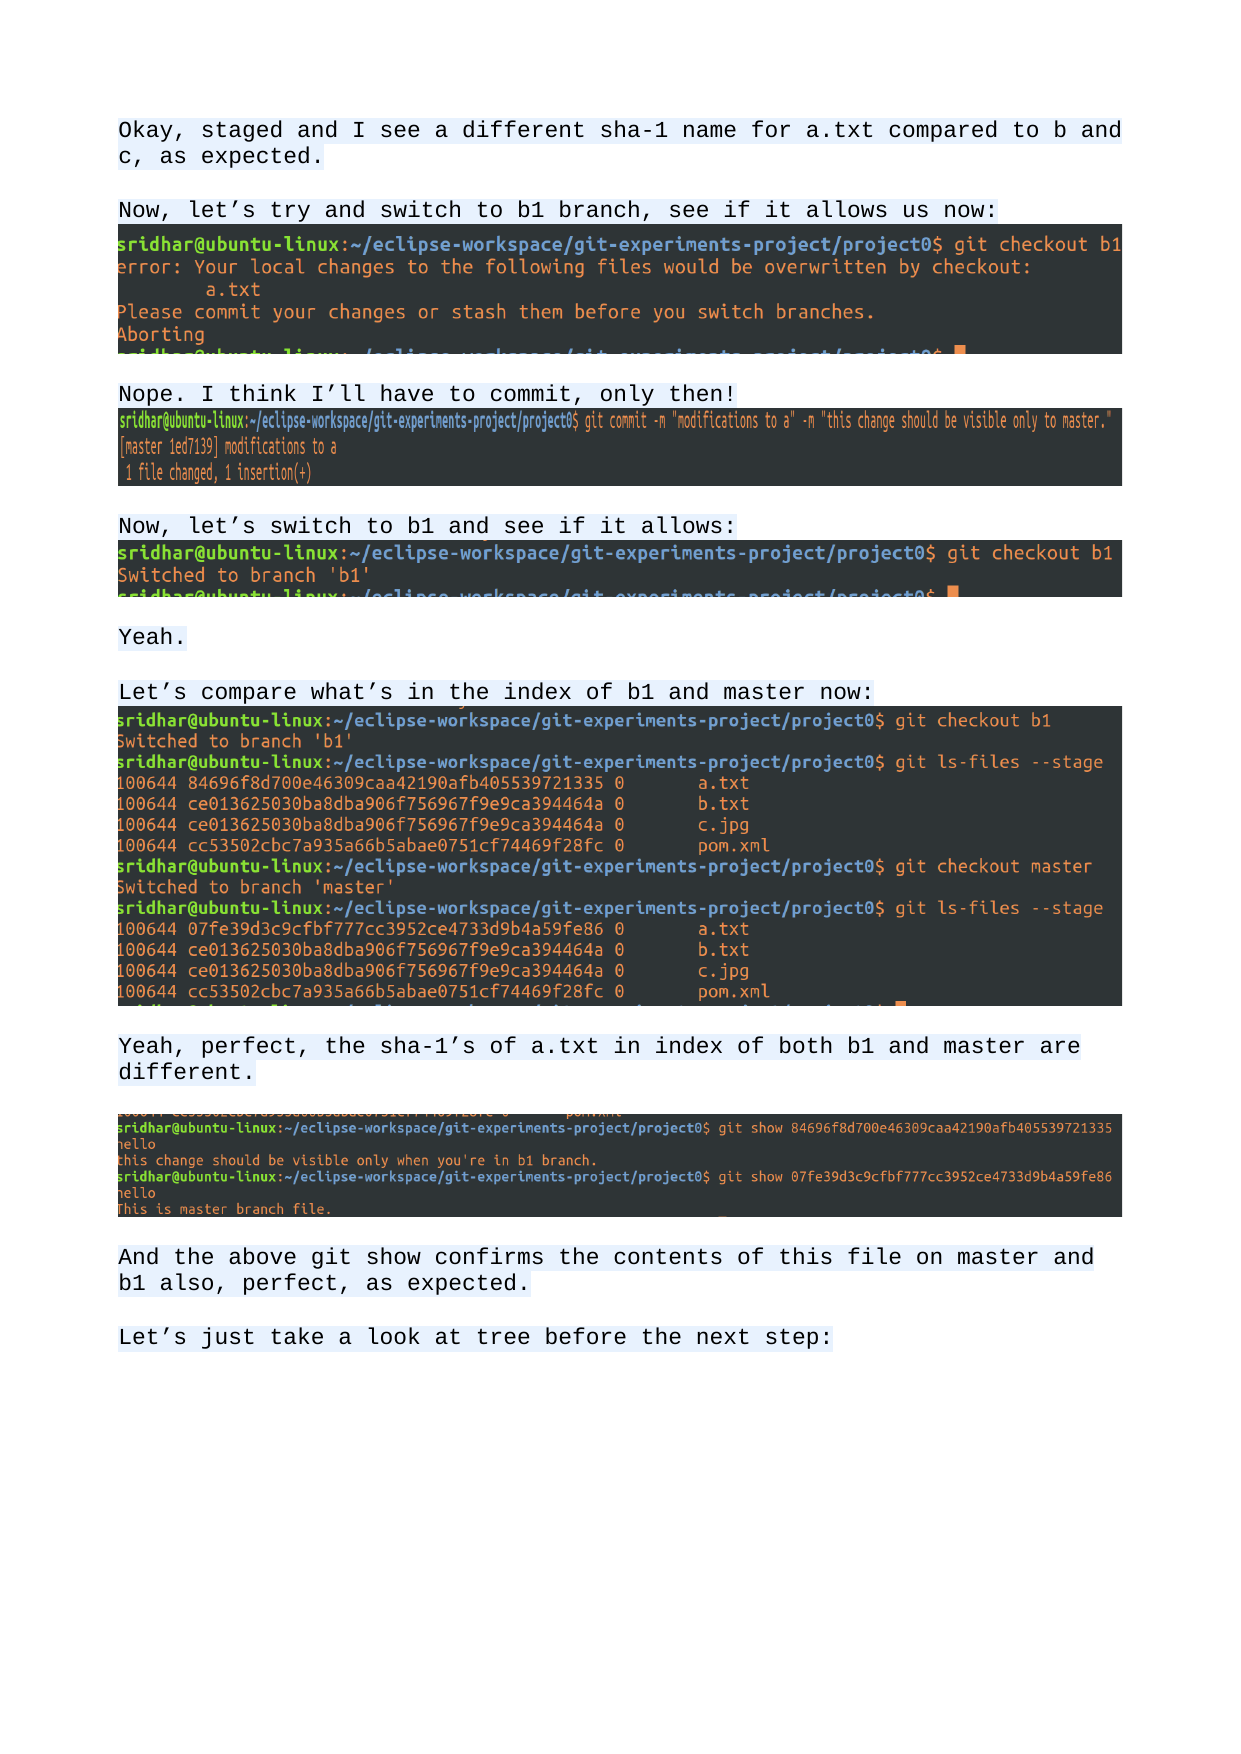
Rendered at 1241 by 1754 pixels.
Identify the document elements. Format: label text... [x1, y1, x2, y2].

text Let’s compare what’s in the index of b1 and master now: [118, 680, 1122, 706]
text Now, let’s switch to b1 and see if it allows: [118, 514, 1122, 540]
text Nope. I think I’ll have to commit, only then! [118, 382, 1122, 408]
picture [118, 408, 1123, 486]
text And the above git show confirms the contents of this file on master and b1 also, perfect, as expected. [118, 1245, 1122, 1297]
text Yeah, perfect, the sha-1’s of a.txt in index of both b1 and master are different. [118, 1034, 1122, 1086]
picture [118, 1114, 1123, 1217]
picture [118, 224, 1123, 354]
text Now, let’s try and switch to b1 branch, see if it allows us now: [118, 199, 1122, 224]
text Yeah. [118, 626, 1122, 651]
picture [118, 706, 1123, 1006]
text Let’s just take a look at tree before the next step: [118, 1326, 1122, 1352]
text Okay, staged and I see a different sha-1 name for a.txt compared to b and c, as expected. [118, 118, 1122, 170]
picture [118, 540, 1123, 597]
